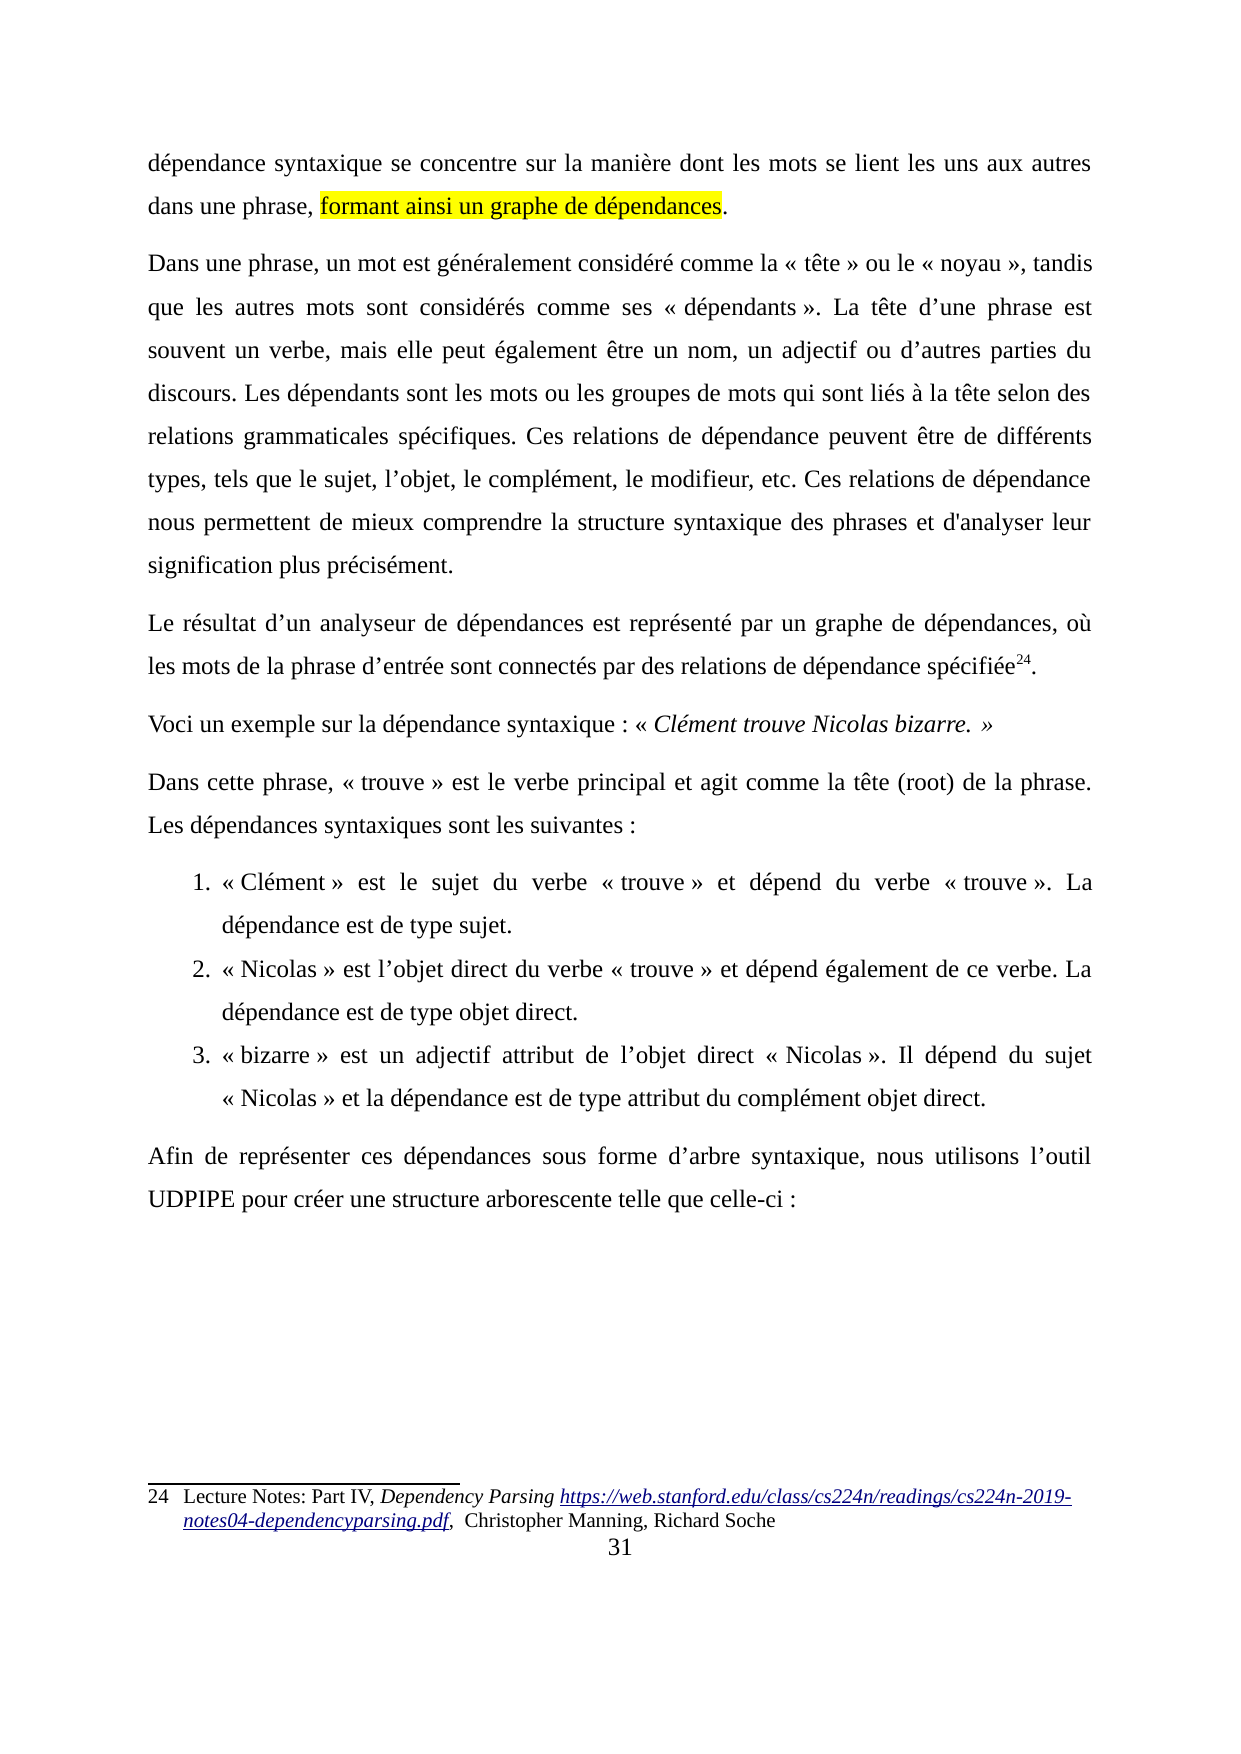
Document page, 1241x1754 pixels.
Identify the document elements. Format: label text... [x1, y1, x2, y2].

text Voci un exemple sur la dépendance syntaxique : « Clément trouve Nicolas bizarre. » [148, 709, 1092, 738]
text Lecture Notes: Part IV, Dependency Parsing https://web.stanford.edu/class/cs224n/readings/cs224n-2019-notes04-dependencyparsing.pdf, Christopher Manning, Richard Soche [148, 1484, 1092, 1532]
text Dans une phrase, un mot est généralement considéré comme la « tête » ou le « noyau », tandis que les autres mots sont considérés comme ses « dépendants ». La tête d’une phrase est souvent un verbe, mais elle peut également être un nom, un adjectif ou d’autres parties du discours. Les dépendants sont les mots ou les groupes de mots qui sont liés à la tête selon des relations grammaticales spécifiques. Ces relations de dépendance peuvent être de différents types, tels que le sujet, l’objet, le complément, le modifieur, etc. Ces relations de dépendance nous permettent de mieux comprendre la structure syntaxique des phrases et d'analyser leur signification plus précisément. [148, 248, 1092, 579]
list « bizarre » est un adjectif attribut de l’objet direct « Nicolas ». Il dépend du sujet « Nicolas » et la dépendance est de type attribut du complément objet direct. [192, 1040, 1092, 1112]
text Le résultat d’un analyseur de dépendances est représenté par un graphe de dépendances, où les mots de la phrase d’entrée sont connectés par des relations de dépendance spécifiée. [148, 608, 1092, 680]
text dépendance syntaxique se concentre sur la manière dont les mots se lient les uns aux autres dans une phrase, formant ainsi un graphe de dépendances. [148, 148, 1092, 219]
text Afin de représenter ces dépendances sous forme d’arbre syntaxique, nous utilisons l’outil UDPIPE pour créer une structure arborescente telle que celle-ci : [148, 1141, 1092, 1213]
list « Nicolas » est l’objet direct du verbe « trouve » et dépend également de ce verbe. La dépendance est de type objet direct. [192, 954, 1092, 1026]
list « Clément » est le sujet du verbe « trouve » et dépend du verbe « trouve ». La dépendance est de type sujet. [192, 867, 1092, 939]
text Dans cette phrase, « trouve » est le verbe principal et agit comme la tête (root) de la phrase. Les dépendances syntaxiques sont les suivantes : [148, 767, 1092, 838]
